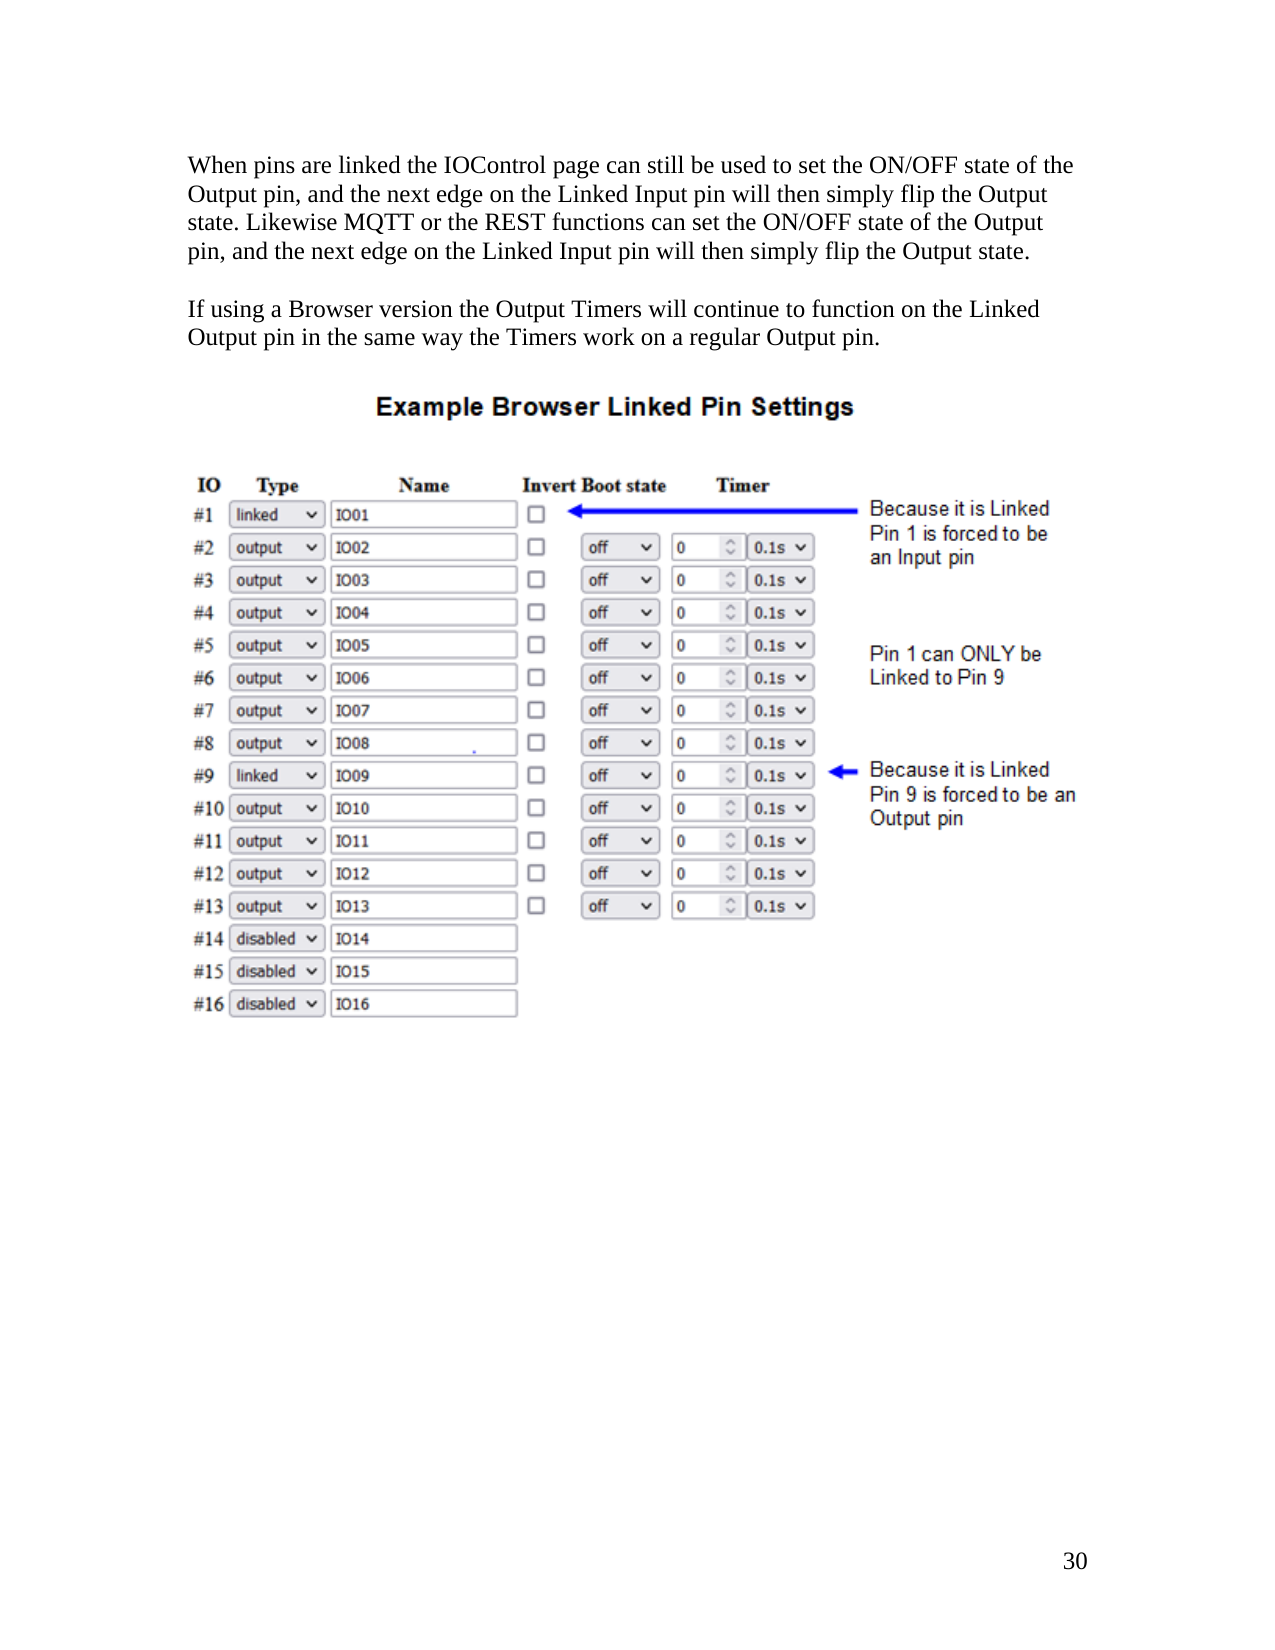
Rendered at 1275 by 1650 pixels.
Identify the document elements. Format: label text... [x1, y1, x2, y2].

picture [187, 380, 1089, 1024]
text When pins are linked the IOControl page can still be used to set the ON/OFF state of the Output pin, and the next edge on the Linked Input pin will then simply flip the Output state. Likewise MQTT or the REST functions can set the ON/OFF state of the Output pin, and the next edge on the Linked Input pin will then simply flip the Output state. [187, 150, 1087, 265]
text If using a Browser version the Output Timers will continue to function on the Linked Output pin in the same way the Timers work on a regular Output pin. [187, 294, 1087, 351]
